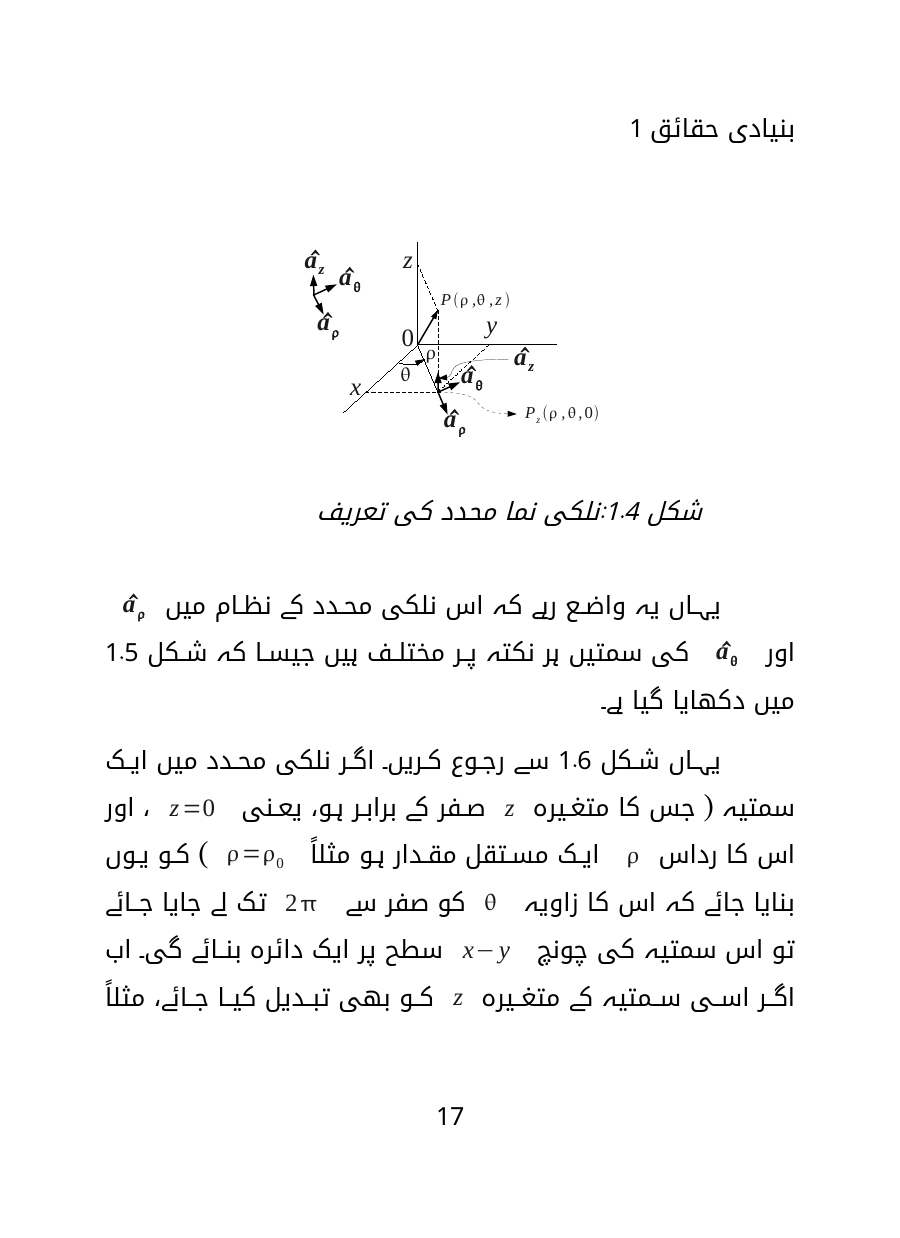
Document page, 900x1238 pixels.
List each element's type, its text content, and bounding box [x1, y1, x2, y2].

text یہاں شکل 1.6 سے رجوع کریں۔ اگر نلکی محدد میں ایک سمتیہ ( جس کا متغیرہصفر کے برابر ہو، یعنی ، اور اس کا رداس ایک مستقل مقدار ہو مثلاً ) کو یوں بنایا جائے کہ اس کا زاویہ کو صفر سے تک لے جایا جائے تو اس سمتیہ کی چونچ سطح پر ایک دائرہ بنائے گی۔ اب اگر اسی سمتیہ کے متغیرہکو بھی تبدیل کیا جائے، مثلاً کو صفر اور تین کے درمیان اس طرح تبدیل کیا جائے کہ ہرپرکو صفر سے تین تک لے جایا جائے تو یہ سمتیہ ایک نلکی بنائے گی۔ اسی وجہ سے اس نظام کو نلکی محدد کہتے ہیں۔ اب اگر ہم سمتیہ کے تینوں متغیرہ تبدیل کریں تو ہمیں نلکی کا حجم ملتا ہے۔ اگلے تین مساوات ان باتوں کو ظاہر کرتے ہیں۔ [105, 737, 795, 1021]
text یہاں یہ واضع رہے کہ اس نلکی محدد کے نظام میں اور کی سمتیں ہر نکتہ پر مختلف ہیں جیسا کہ شکل 1.5 میں دکھایا گیا ہے۔ [105, 582, 795, 724]
text شکل 1.4:نلکی نما محدد کی تعریف [198, 195, 702, 536]
